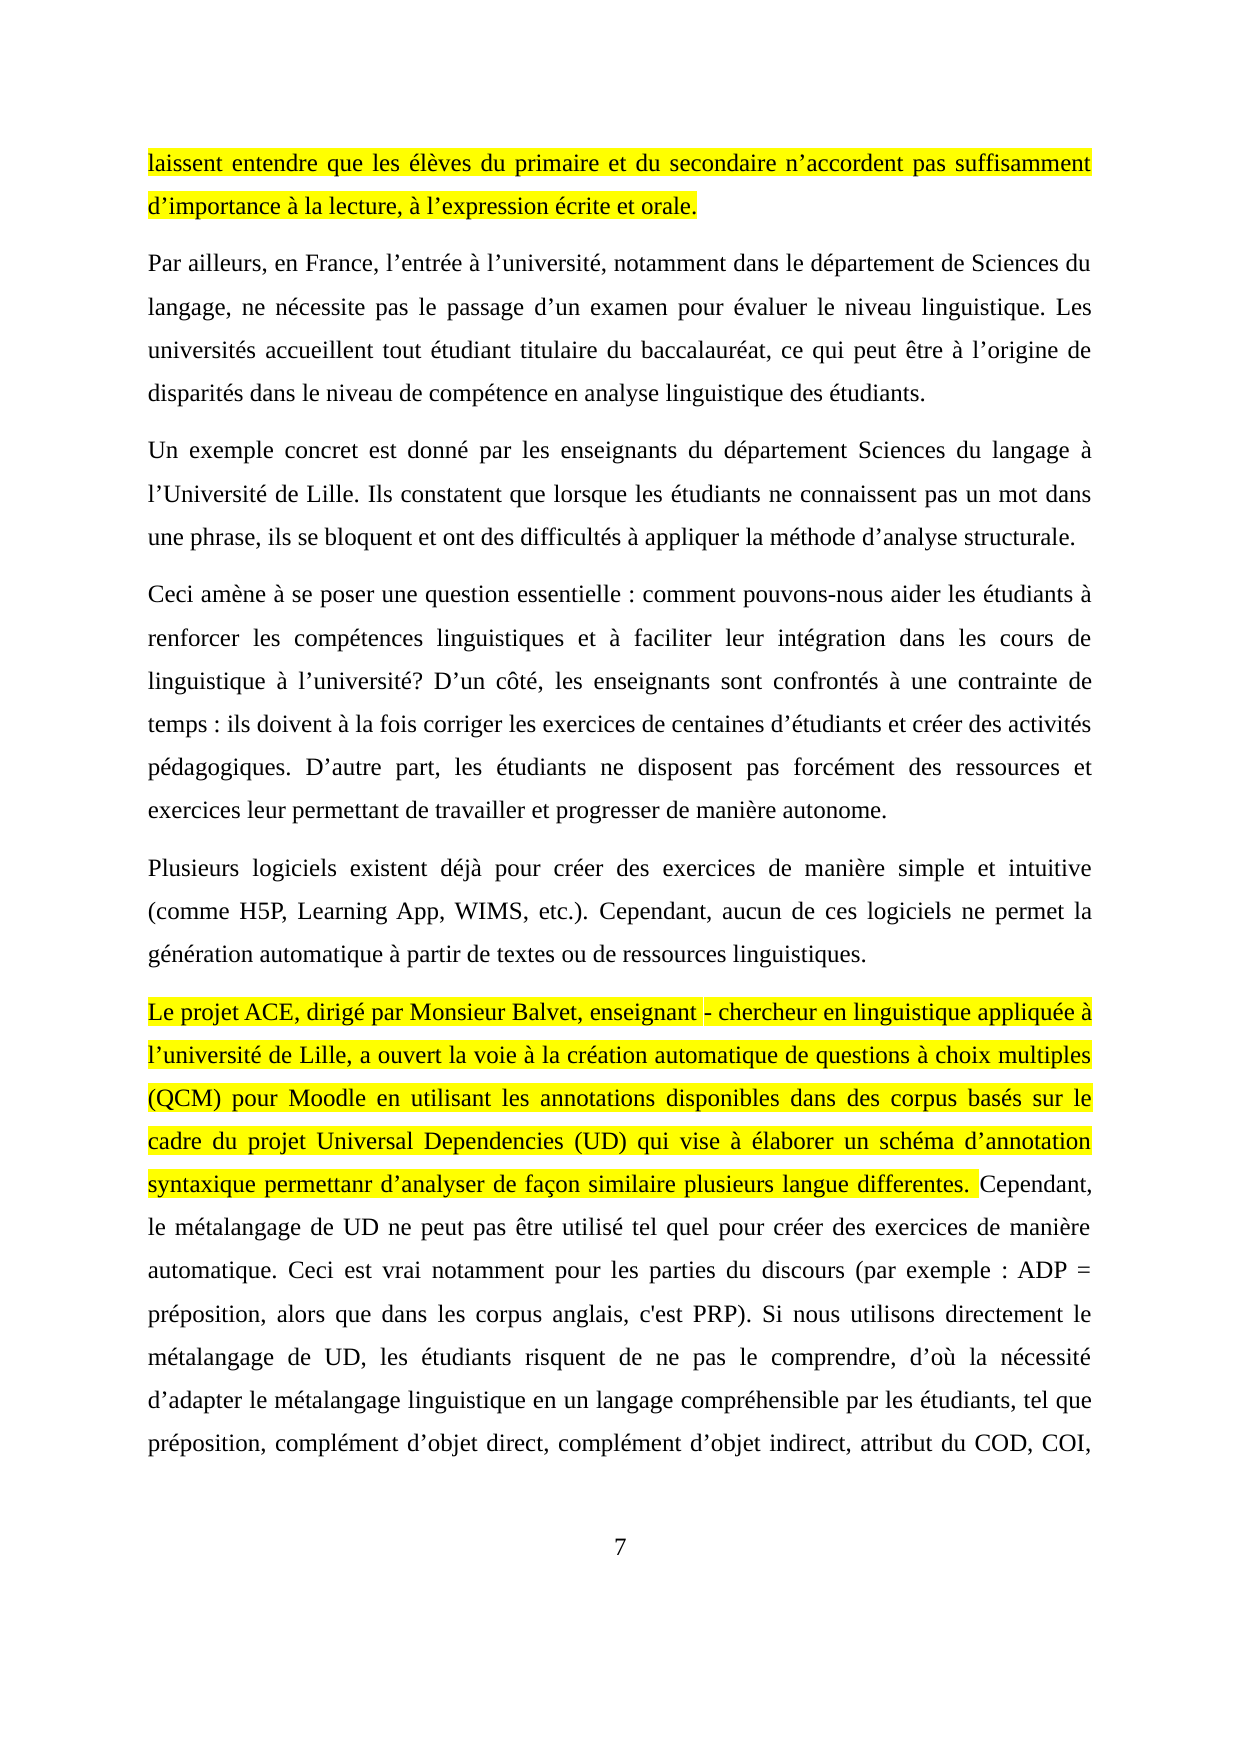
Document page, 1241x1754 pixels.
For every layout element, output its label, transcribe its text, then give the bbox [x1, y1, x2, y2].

text Le projet ACE, dirigé par Monsieur Balvet, enseignant - chercheur en linguistique appliquée à l’université de Lille, a ouvert la voie à la création automatique de questions à choix multiples (QCM) pour Moodle en utilisant les annotations disponibles dans des corpus basés sur le cadre du projet Universal Dependencies (UD) qui vise à élaborer un schéma d’annotation syntaxique permettanr d’analyser de façon similaire plusieurs langue differentes. Cependant, le métalangage de UD ne peut pas être utilisé tel quel pour créer des exercices de manière automatique. Ceci est vrai notamment pour les parties du discours (par exemple : ADP = préposition, alors que dans les corpus anglais, c'est PRP). Si nous utilisons directement le métalangage de UD, les étudiants risquent de ne pas le comprendre, d’où la nécessité d’adapter le métalangage linguistique en un langage compréhensible par les étudiants, tel que préposition, complément d’objet direct, complément d’objet indirect, attribut du COD, COI, [148, 997, 1092, 1457]
text Plusieurs logiciels existent déjà pour créer des exercices de manière simple et intuitive (comme H5P, Learning App, WIMS, etc.). Cependant, aucun de ces logiciels ne permet la génération automatique à partir de textes ou de ressources linguistiques. [148, 853, 1092, 968]
text Ceci amène à se poser une question essentielle : comment pouvons-nous aider les étudiants à renforcer les compétences linguistiques et à faciliter leur intégration dans les cours de linguistique à l’université? D’un côté, les enseignants sont confrontés à une contrainte de temps : ils doivent à la fois corriger les exercices de centaines d’étudiants et créer des activités pédagogiques. D’autre part, les étudiants ne disposent pas forcément des ressources et exercices leur permettant de travailler et progresser de manière autonome. [148, 579, 1092, 824]
text Par ailleurs, en France, l’entrée à l’université, notamment dans le département de Sciences du langage, ne nécessite pas le passage d’un examen pour évaluer le niveau linguistique. Les universités accueillent tout étudiant titulaire du baccalauréat, ce qui peut être à l’origine de disparités dans le niveau de compétence en analyse linguistique des étudiants. [148, 248, 1092, 407]
text Un exemple concret est donné par les enseignants du département Sciences du langage à l’Université de Lille. Ils constatent que lorsque les étudiants ne connaissent pas un mot dans une phrase, ils se bloquent et ont des difficultés à appliquer la méthode d’analyse structurale. [148, 436, 1092, 551]
text laissent entendre que les élèves du primaire et du secondaire n’accordent pas suffisamment d’importance à la lecture, à l’expression écrite et orale. [148, 148, 1092, 219]
